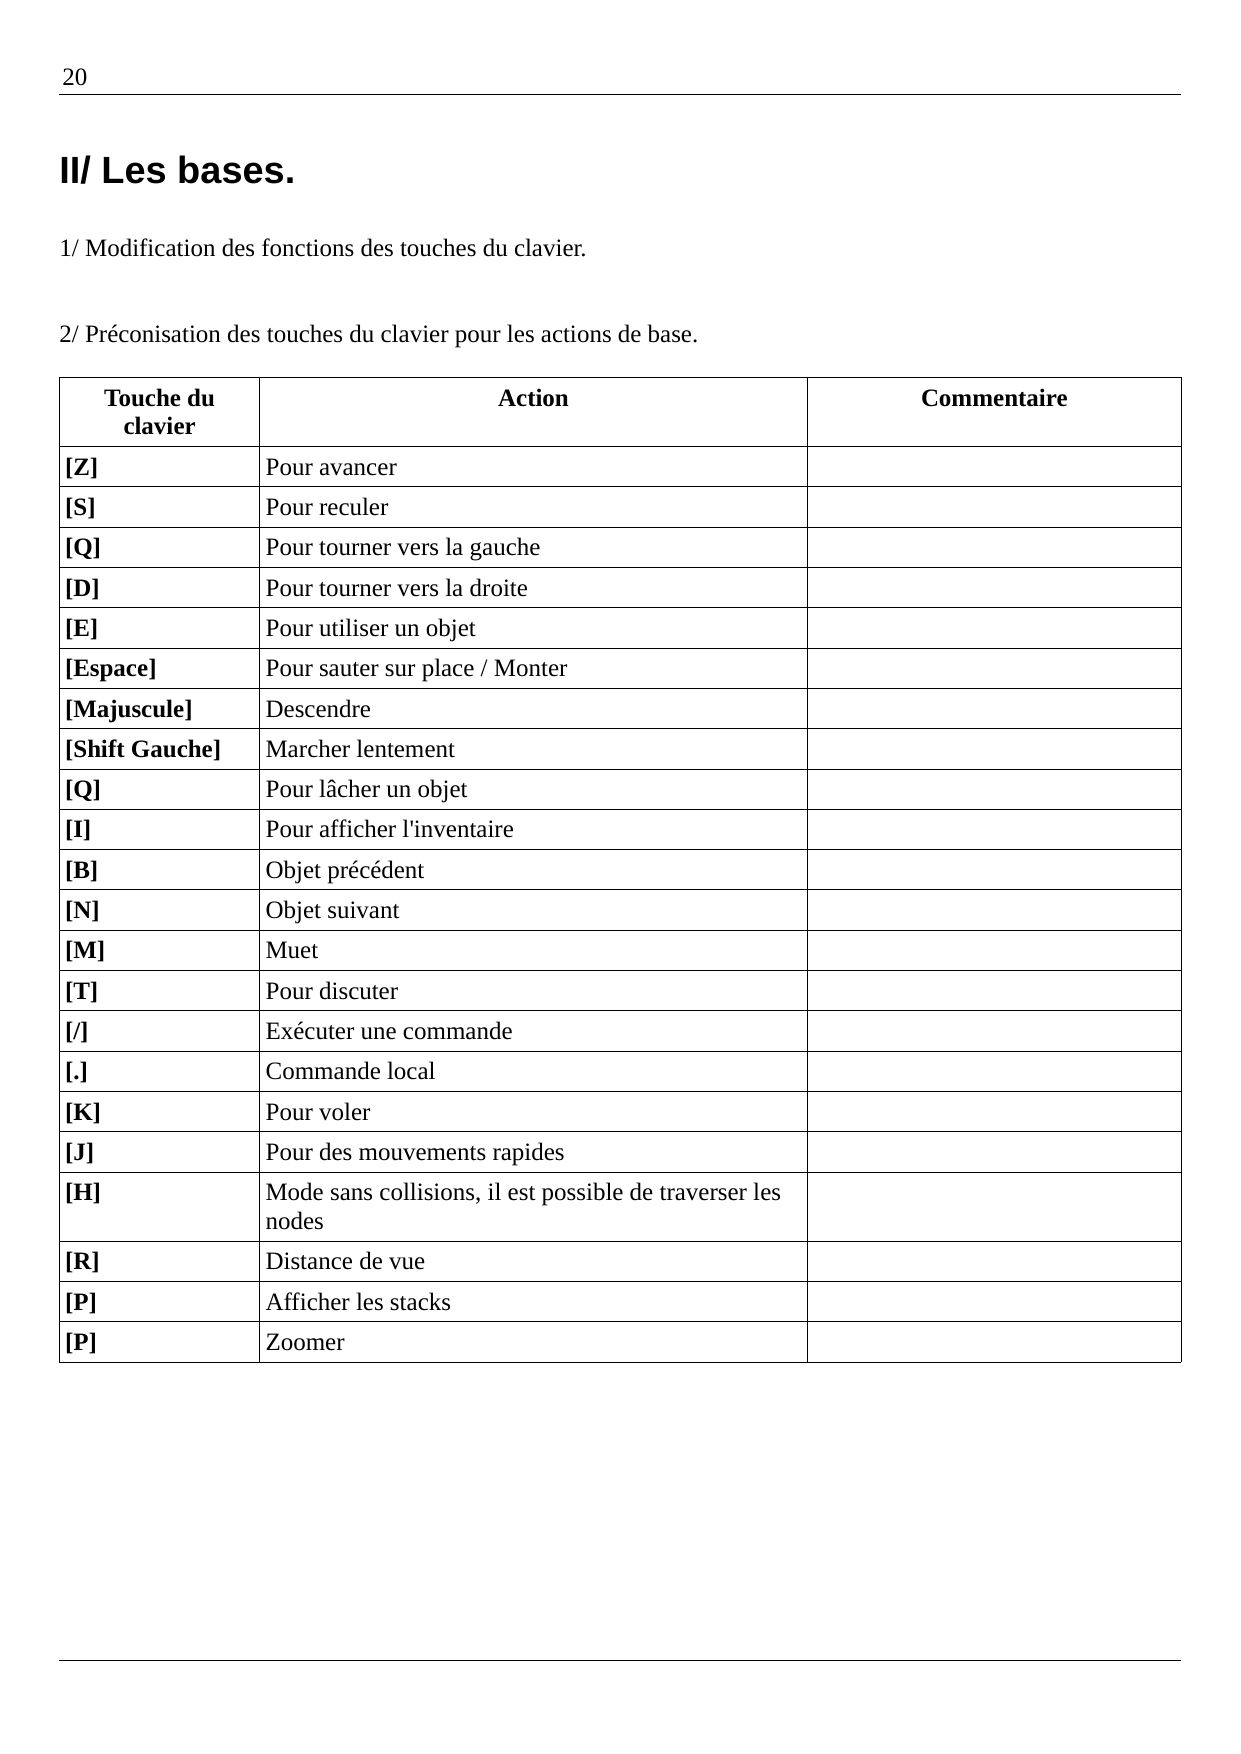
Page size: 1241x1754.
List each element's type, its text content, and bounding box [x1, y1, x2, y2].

table_cell [H] [60, 1173, 259, 1241]
table_cell [Z] [60, 447, 259, 486]
table_cell [N] [60, 890, 259, 930]
table_cell Muet [260, 931, 807, 970]
table_header Action [260, 378, 807, 446]
table_cell [808, 528, 1181, 567]
table_cell Pour reculer [260, 487, 807, 527]
table_cell [808, 689, 1181, 728]
table_cell [808, 1242, 1181, 1281]
table_cell Objet suivant [260, 890, 807, 930]
table_cell [I] [60, 810, 259, 849]
table_cell [808, 931, 1181, 970]
table_cell [808, 971, 1181, 1010]
table_cell [P] [60, 1322, 259, 1362]
table_cell [808, 1322, 1181, 1362]
table_cell [Majuscule] [60, 689, 259, 728]
table_cell [808, 608, 1181, 647]
table_cell Pour tourner vers la droite [260, 568, 807, 607]
table_cell Commande local [260, 1052, 807, 1091]
table_cell Marcher lentement [260, 729, 807, 768]
table_cell [P] [60, 1282, 259, 1321]
table_cell Pour voler [260, 1092, 807, 1131]
table_cell Mode sans collisions, il est possible de traverser les nodes [260, 1173, 807, 1241]
table_cell [808, 729, 1181, 768]
text 1/ Modification des fonctions des touches du clavier. [59, 233, 1181, 262]
table_cell [Espace] [60, 649, 259, 688]
table_cell Pour tourner vers la gauche [260, 528, 807, 567]
table_cell [808, 1282, 1181, 1321]
table_cell Distance de vue [260, 1242, 807, 1281]
table_cell [808, 487, 1181, 527]
table_cell Pour afficher l'inventaire [260, 810, 807, 849]
table_cell [808, 1052, 1181, 1091]
table_cell Exécuter une commande [260, 1011, 807, 1051]
table_cell Pour utiliser un objet [260, 608, 807, 647]
table_cell [808, 1132, 1181, 1172]
table_cell Afficher les stacks [260, 1282, 807, 1321]
table_cell [J] [60, 1132, 259, 1172]
text 2/ Préconisation des touches du clavier pour les actions de base. [59, 319, 1181, 348]
table_cell [Shift Gauche] [60, 729, 259, 768]
table_cell [808, 1173, 1181, 1241]
table_cell [E] [60, 608, 259, 647]
table_cell [808, 447, 1181, 486]
table_header Touche du clavier [60, 378, 259, 446]
table_cell Pour des mouvements rapides [260, 1132, 807, 1172]
table_cell [Q] [60, 528, 259, 567]
table_cell Pour avancer [260, 447, 807, 486]
table_cell [808, 850, 1181, 889]
table_cell Descendre [260, 689, 807, 728]
table_cell [S] [60, 487, 259, 527]
table_cell [Q] [60, 770, 259, 809]
table_cell [808, 568, 1181, 607]
table_cell [D] [60, 568, 259, 607]
table_cell [R] [60, 1242, 259, 1281]
table_cell Pour discuter [260, 971, 807, 1010]
table_cell [T] [60, 971, 259, 1010]
table_cell [/] [60, 1011, 259, 1051]
subtitle II/ Les bases. [59, 148, 1181, 192]
table_cell Pour lâcher un objet [260, 770, 807, 809]
table_cell Pour sauter sur place / Monter [260, 649, 807, 688]
table_cell [808, 810, 1181, 849]
table_cell [808, 770, 1181, 809]
table_cell Objet précédent [260, 850, 807, 889]
table_cell Zoomer [260, 1322, 807, 1362]
table_cell [808, 1092, 1181, 1131]
table_cell [B] [60, 850, 259, 889]
table_cell [.] [60, 1052, 259, 1091]
table_cell [K] [60, 1092, 259, 1131]
table_cell [M] [60, 931, 259, 970]
table_cell [808, 890, 1181, 930]
table_cell [808, 1011, 1181, 1051]
table_header Commentaire [808, 378, 1181, 446]
table_cell [808, 649, 1181, 688]
